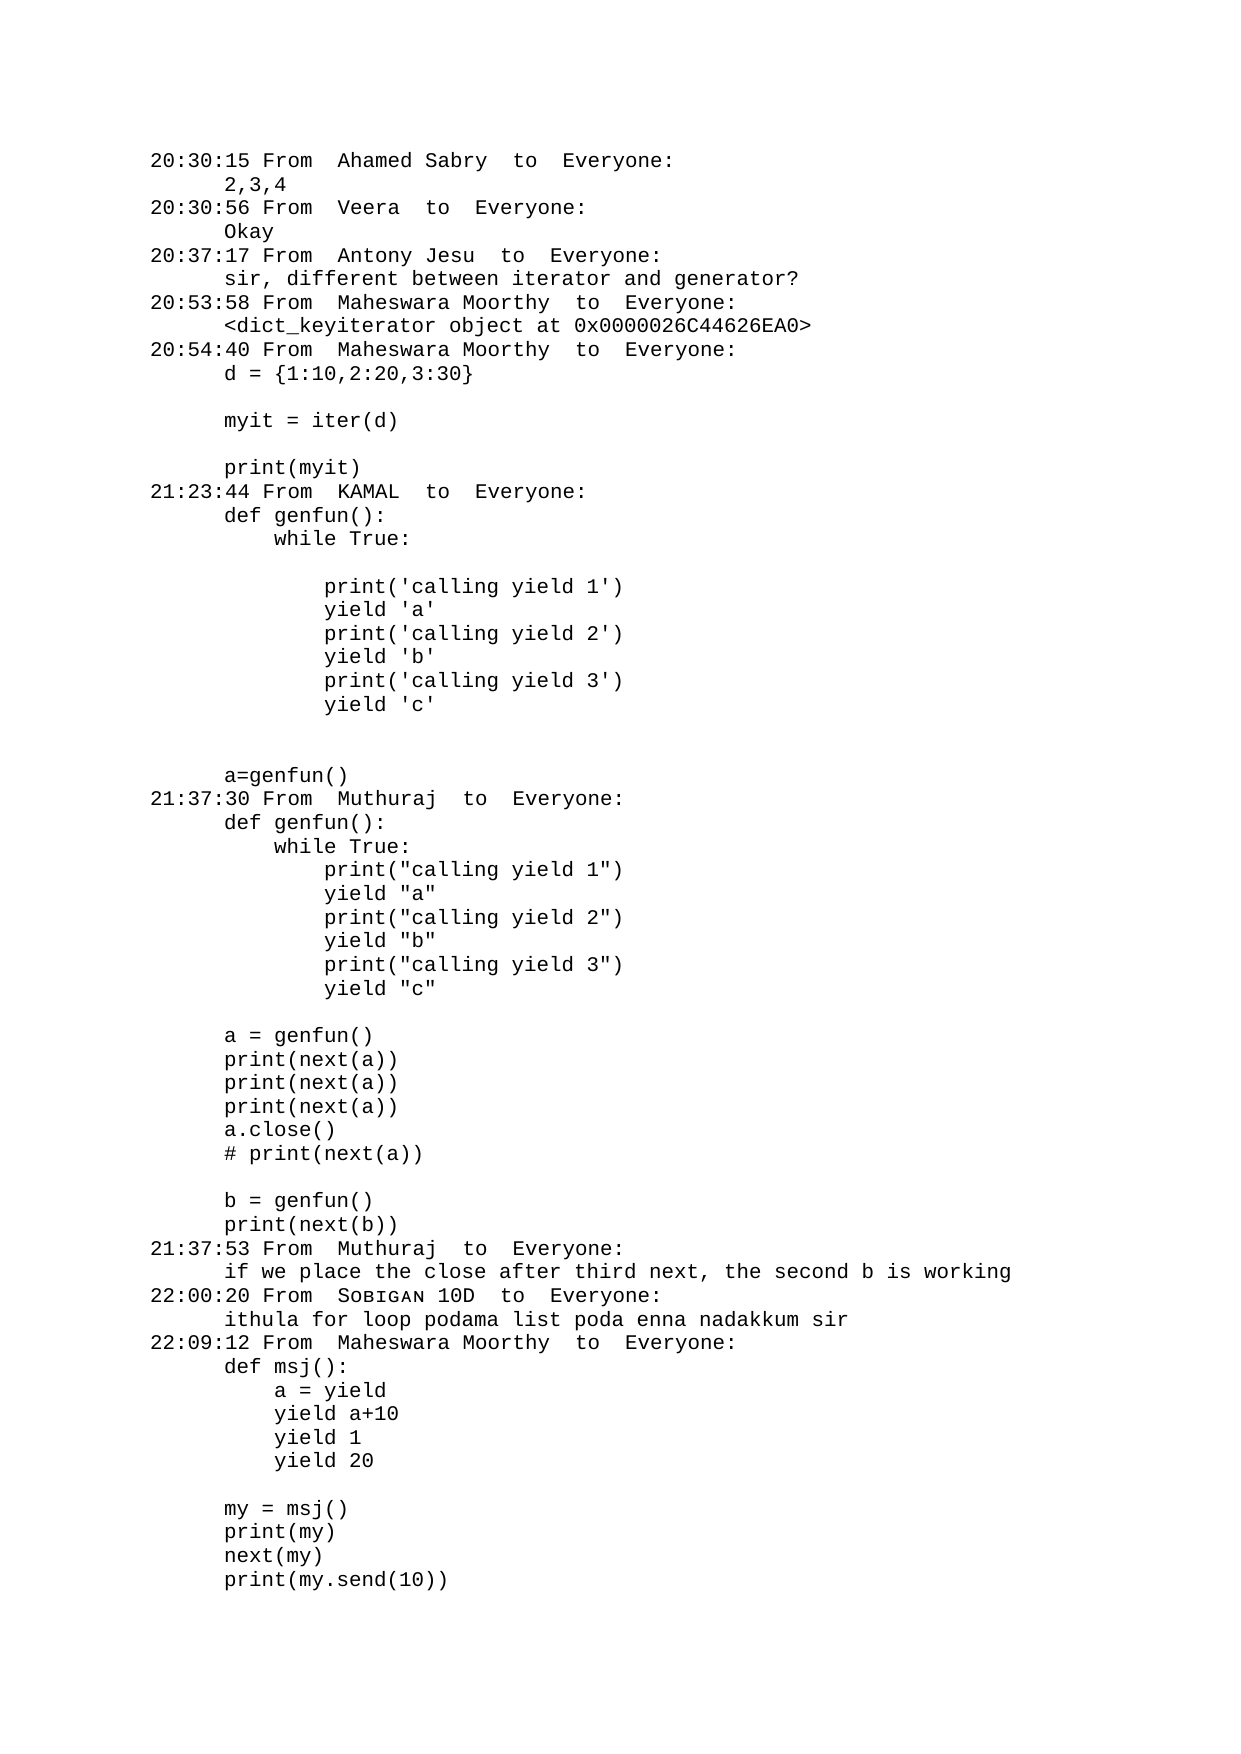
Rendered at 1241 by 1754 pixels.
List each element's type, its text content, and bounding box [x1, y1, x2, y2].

text 22:00:20 From Sᴏʙɪɢᴀɴ 10D to Everyone: [150, 1285, 1053, 1309]
text a = yield [150, 1379, 1053, 1403]
text yield 'c' [150, 694, 1053, 717]
text yield 1 [150, 1427, 1053, 1451]
text a=genfun() [150, 765, 1053, 788]
text 20:53:58 From Maheswara Moorthy to Everyone: [150, 292, 1053, 316]
text print('calling yield 1') [150, 576, 1053, 599]
text print('calling yield 2') [150, 623, 1053, 647]
text yield 'a' [150, 599, 1053, 623]
text 21:37:30 From Muthuraj to Everyone: [150, 788, 1053, 812]
text Okay [150, 221, 1053, 244]
text yield a+10 [150, 1403, 1053, 1427]
text myit = iter(d) [150, 410, 1053, 434]
text 20:30:56 From Veera to Everyone: [150, 197, 1053, 221]
text sir, different between iterator and generator? [150, 268, 1053, 292]
text next(my) [150, 1545, 1053, 1569]
text 20:54:40 From Maheswara Moorthy to Everyone: [150, 339, 1053, 363]
text if we place the close after third next, the second b is working [150, 1261, 1053, 1285]
text print('calling yield 3') [150, 670, 1053, 694]
text print(myit) [150, 457, 1053, 481]
text 21:37:53 From Muthuraj to Everyone: [150, 1238, 1053, 1261]
text while True: [150, 528, 1053, 552]
text def genfun(): [150, 505, 1053, 528]
text <dict_keyiterator object at 0x0000026C44626EA0> [150, 316, 1053, 339]
text yield 20 [150, 1451, 1053, 1474]
text 22:09:12 From Maheswara Moorthy to Everyone: [150, 1332, 1053, 1356]
text my = msj() [150, 1498, 1053, 1521]
text yield 'b' [150, 647, 1053, 670]
text def genfun(): while True: print("calling yield 1") yield "a" print("calling yield 2") yield "b" print("calling yield 3") yield "c" a = genfun() print(next(a)) print(next(a)) print(next(a)) a.close() # print(next(a)) b = genfun() print(next(b)) [150, 812, 1053, 1238]
text 21:23:44 From KAMAL to Everyone: [150, 481, 1053, 505]
text 2,3,4 [150, 174, 1053, 197]
text d = {1:10,2:20,3:30} [150, 363, 1053, 386]
text print(my) [150, 1521, 1053, 1545]
text ithula for loop podama list poda enna nadakkum sir [150, 1309, 1053, 1332]
text def msj(): [150, 1356, 1053, 1379]
text 20:30:15 From Ahamed Sabry to Everyone: [150, 150, 1053, 174]
text 20:37:17 From Antony Jesu to Everyone: [150, 244, 1053, 268]
text print(my.send(10)) [150, 1569, 1053, 1592]
